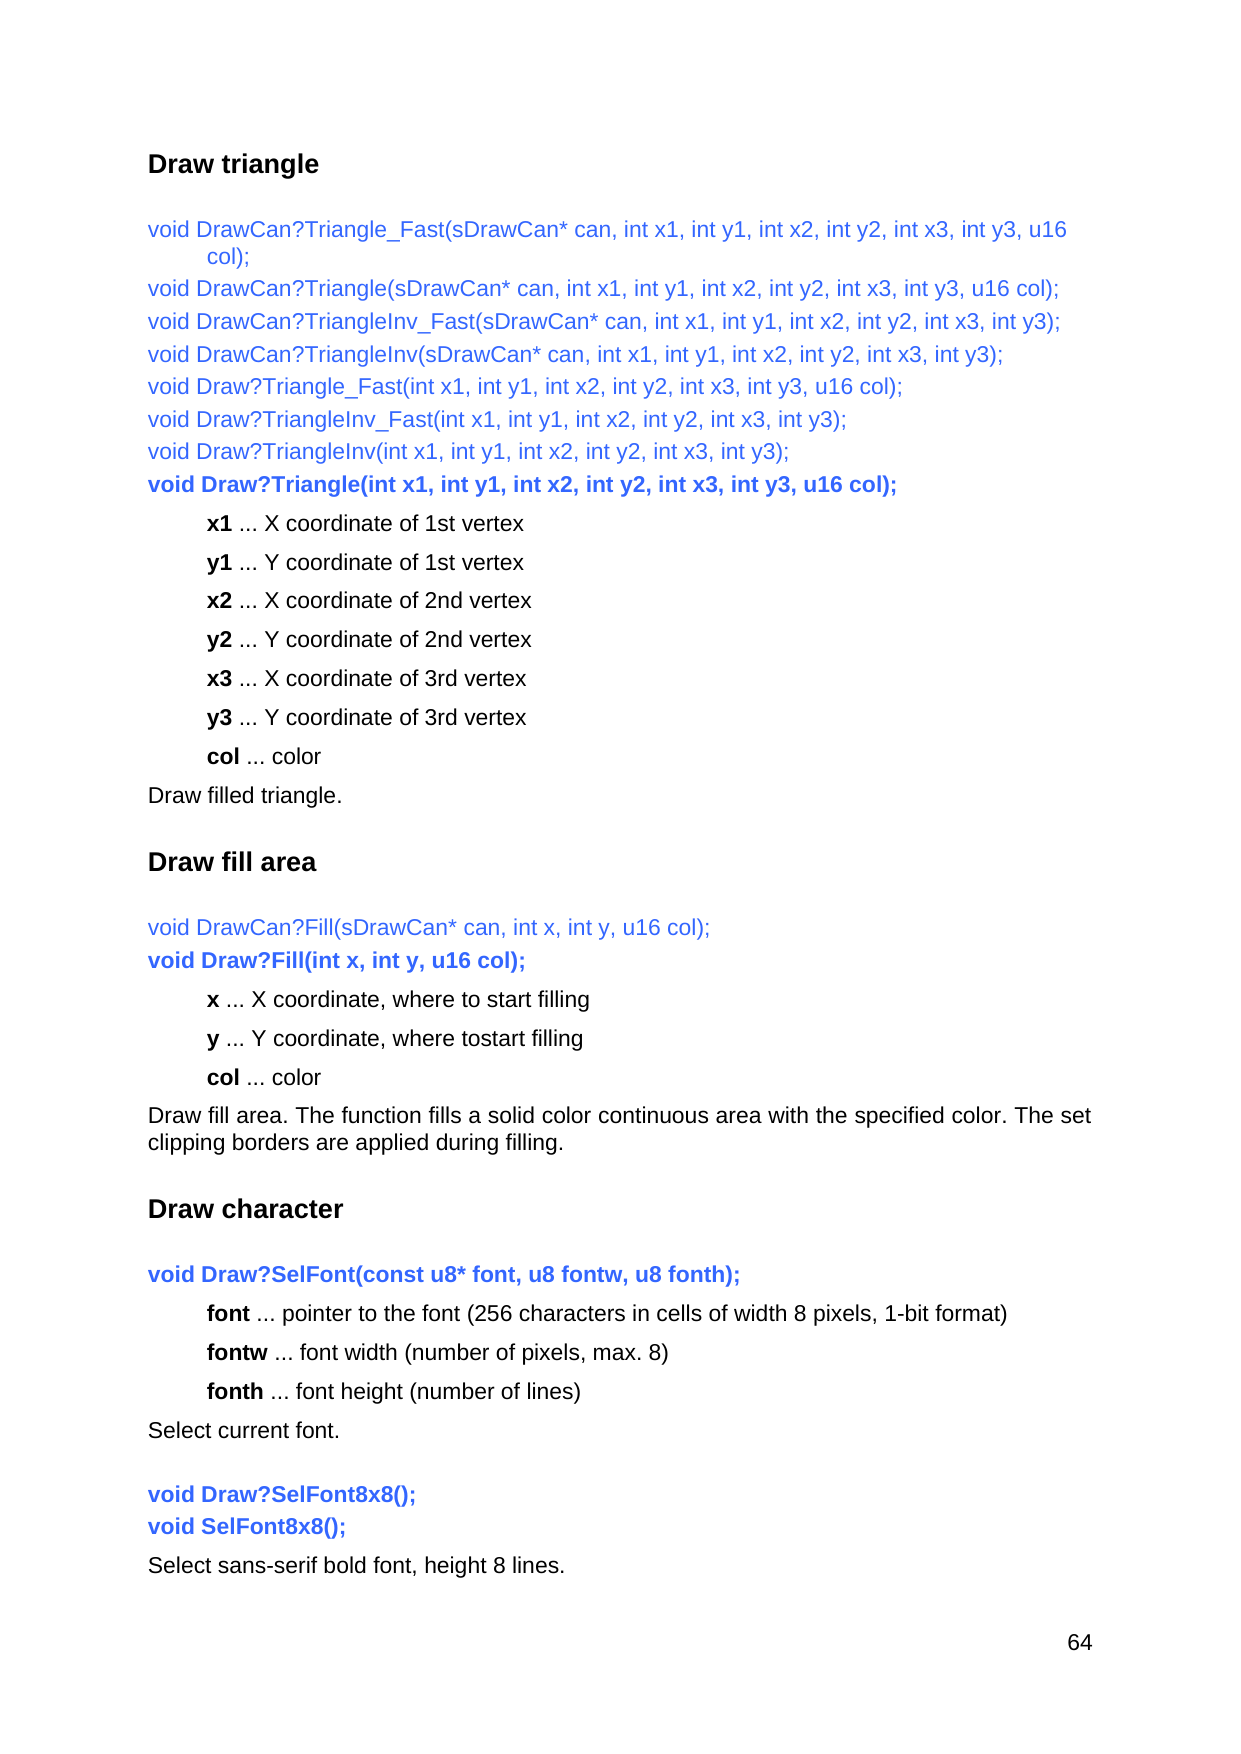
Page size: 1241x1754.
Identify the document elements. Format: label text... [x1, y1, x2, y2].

text y ... Y coordinate, where tostart filling [148, 1025, 1093, 1051]
text fonth ... font height (number of lines) [148, 1378, 1093, 1404]
text void DrawCan?Triangle(sDrawCan* can, int x1, int y1, int x2, int y2, int x3, int y3, u16 col); [148, 275, 1093, 302]
text font ... pointer to the font (256 characters in cells of width 8 pixels, 1-bit format) [148, 1300, 1093, 1327]
text col ... color [148, 743, 1093, 769]
text Select sans-serif bold font, height 8 lines. [148, 1552, 1093, 1578]
text y3 ... Y coordinate of 3rd vertex [148, 704, 1093, 730]
text fontw ... font width (number of pixels, max. 8) [148, 1339, 1093, 1365]
subtitle Draw character [148, 1193, 1093, 1224]
text void SelFont8x8(); [148, 1513, 1093, 1539]
text Draw fill area. The function fills a solid color continuous area with the specified color. The set clipping borders are applied during filling. [148, 1102, 1093, 1155]
text void Draw?SelFont8x8(); [148, 1481, 1093, 1507]
text void Draw?TriangleInv_Fast(int x1, int y1, int x2, int y2, int x3, int y3); [148, 406, 1093, 432]
text void Draw?Triangle_Fast(int x1, int y1, int x2, int y2, int x3, int y3, u16 col); [148, 373, 1093, 399]
text Draw filled triangle. [148, 782, 1093, 808]
text x3 ... X coordinate of 3rd vertex [148, 665, 1093, 692]
text void DrawCan?Triangle_Fast(sDrawCan* can, int x1, int y1, int x2, int y2, int x3, int y3, u16 col); [148, 216, 1093, 269]
text x ... X coordinate, where to start filling [148, 986, 1093, 1012]
text void DrawCan?TriangleInv(sDrawCan* can, int x1, int y1, int x2, int y2, int x3, int y3); [148, 341, 1093, 367]
text Select current font. [148, 1417, 1093, 1443]
text y1 ... Y coordinate of 1st vertex [148, 549, 1093, 575]
text col ... color [148, 1063, 1093, 1090]
text void DrawCan?Fill(sDrawCan* can, int x, int y, u16 col); [148, 914, 1093, 941]
text void Draw?Fill(int x, int y, u16 col); [148, 947, 1093, 973]
text x2 ... X coordinate of 2nd vertex [148, 587, 1093, 614]
text y2 ... Y coordinate of 2nd vertex [148, 626, 1093, 653]
text void DrawCan?TriangleInv_Fast(sDrawCan* can, int x1, int y1, int x2, int y2, int x3, int y3); [148, 308, 1093, 334]
text x1 ... X coordinate of 1st vertex [148, 510, 1093, 536]
text void Draw?SelFont(const u8* font, u8 fontw, u8 fonth); [148, 1261, 1093, 1288]
text void Draw?Triangle(int x1, int y1, int x2, int y2, int x3, int y3, u16 col); [148, 471, 1093, 497]
subtitle Draw fill area [148, 846, 1093, 877]
text void Draw?TriangleInv(int x1, int y1, int x2, int y2, int x3, int y3); [148, 438, 1093, 465]
subtitle Draw triangle [148, 148, 1093, 179]
